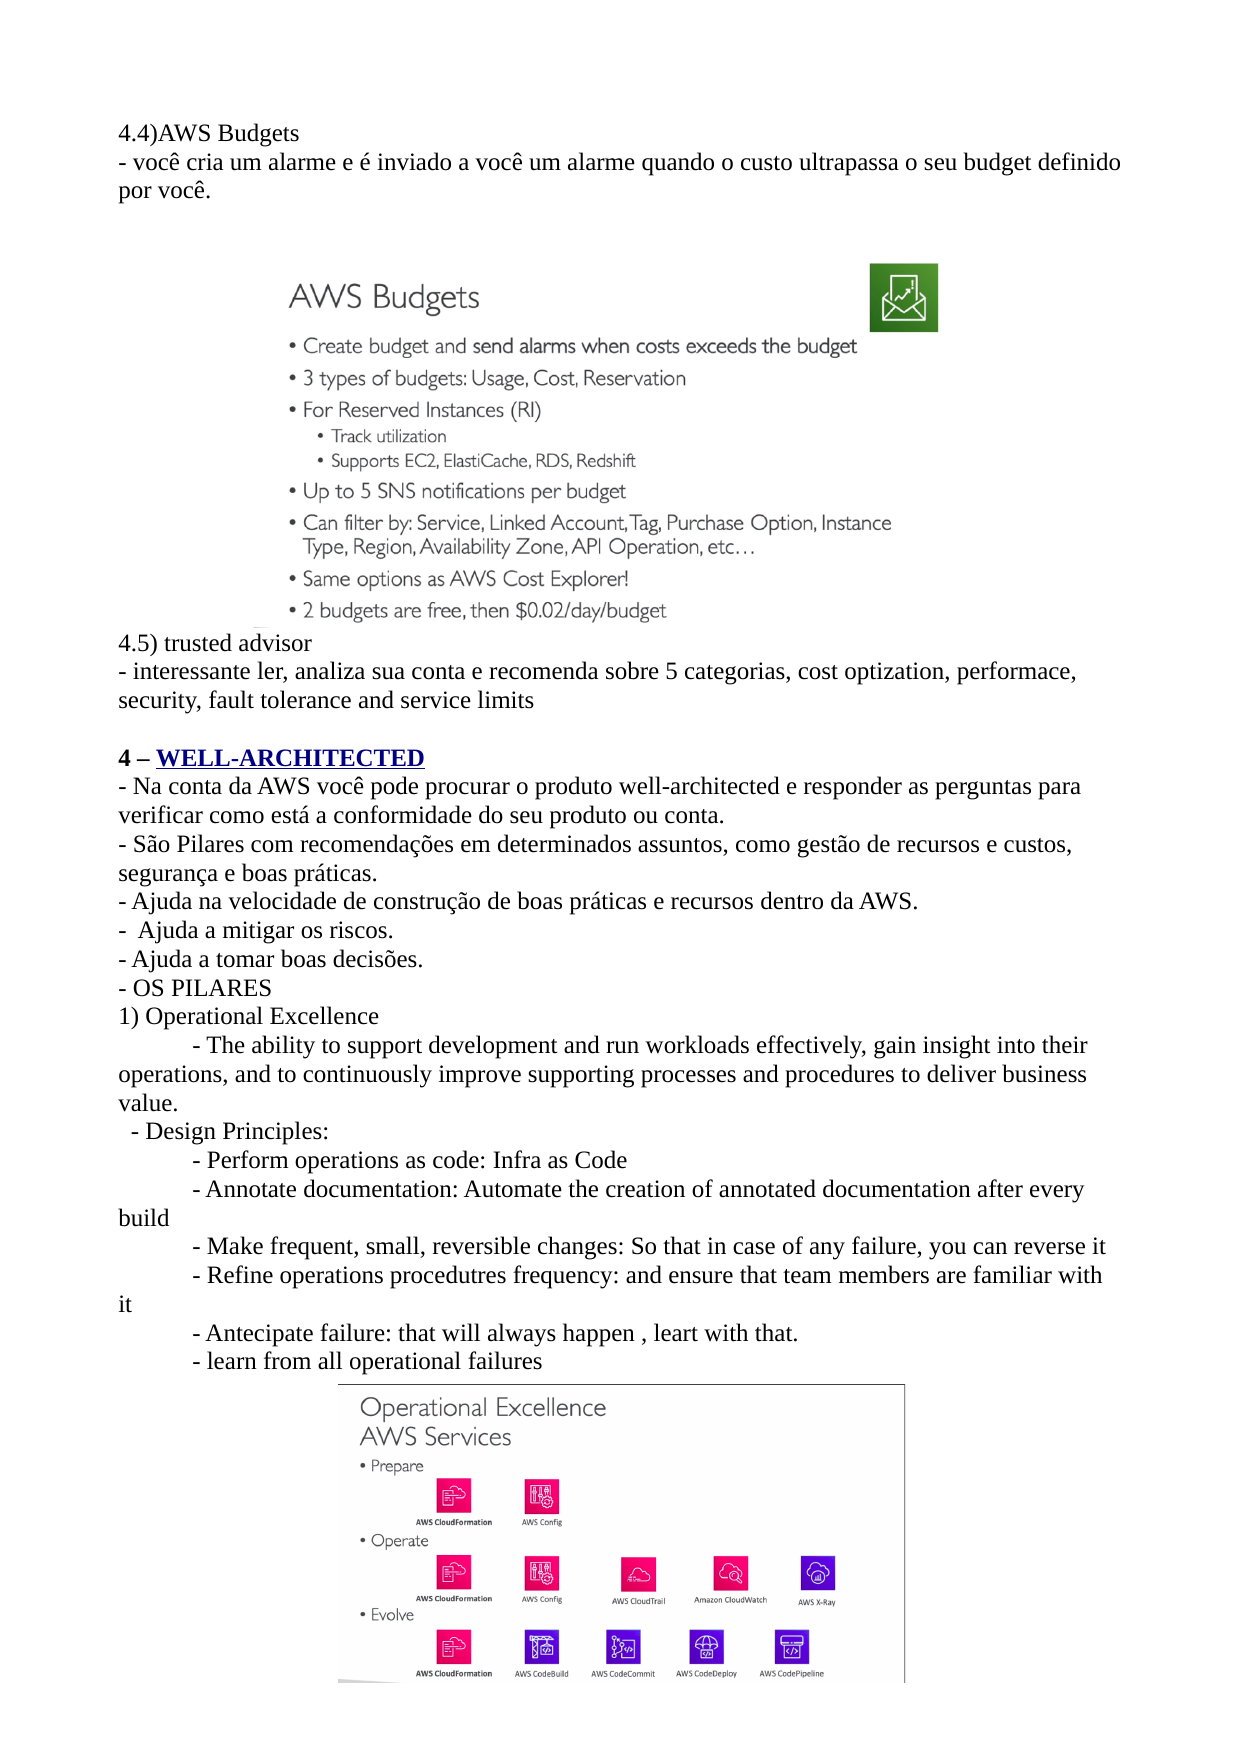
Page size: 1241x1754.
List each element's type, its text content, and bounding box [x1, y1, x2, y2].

text - Ajuda a mitigar os riscos. [118, 915, 1122, 944]
text - Perform operations as code: Infra as Code [118, 1145, 1122, 1174]
text - São Pilares com recomendações em determinados assuntos, como gestão de recursos e custos, segurança e boas práticas. [118, 829, 1122, 886]
text - Ajuda a tomar boas decisões. [118, 944, 1122, 973]
text - Ajuda na velocidade de construção de boas práticas e recursos dentro da AWS. [118, 886, 1122, 915]
text 4.4)AWS Budgets [118, 118, 1122, 147]
picture [338, 1384, 906, 1683]
text - Annotate documentation: Automate the creation of annotated documentation after every build [118, 1174, 1122, 1231]
text - learn from all operational failures [118, 1346, 1122, 1375]
text 1) Operational Excellence [118, 1001, 1122, 1030]
text - Antecipate failure: that will always happen , leart with that. [118, 1318, 1122, 1346]
text - The ability to support development and run workloads effectively, gain insight into their operations, and to continuously improve supporting processes and procedures to deliver business value. [118, 1030, 1122, 1116]
text 4.5) trusted advisor [118, 262, 1122, 656]
text - Refine operations procedutres frequency: and ensure that team members are familiar with it [118, 1260, 1122, 1318]
text - você cria um alarme e é inviado a você um alarme quando o custo ultrapassa o seu budget definido por você. [118, 147, 1122, 204]
text - Make frequent, small, reversible changes: So that in case of any failure, you can reverse it [118, 1231, 1122, 1260]
picture [253, 261, 987, 628]
text - Design Principles: [118, 1116, 1122, 1145]
text - OS PILARES [118, 973, 1122, 1001]
text 4 – WELL-ARCHITECTED [118, 743, 1122, 771]
text - interessante ler, analiza sua conta e recomenda sobre 5 categorias, cost optization, performace, security, fault tolerance and service limits [118, 656, 1122, 714]
text - Na conta da AWS você pode procurar o produto well-architected e responder as perguntas para verificar como está a conformidade do seu produto ou conta. [118, 771, 1122, 829]
